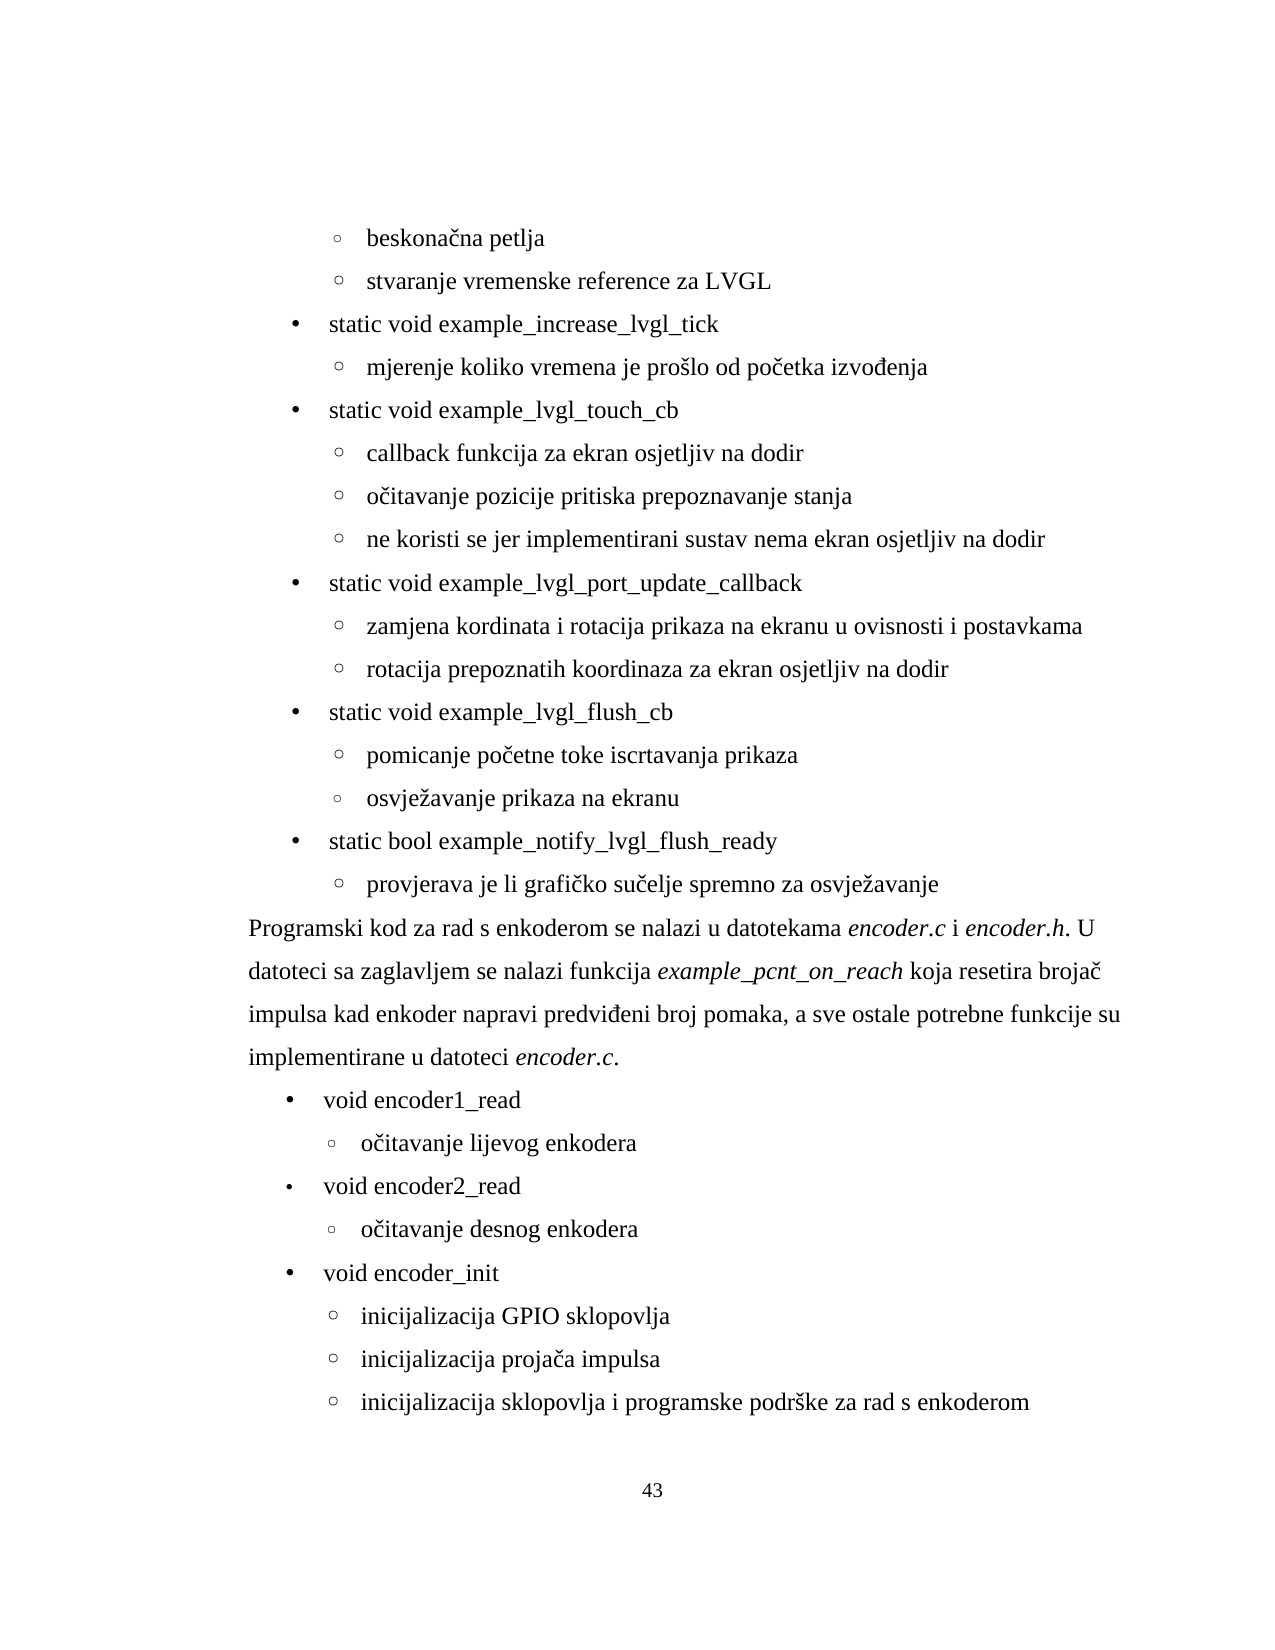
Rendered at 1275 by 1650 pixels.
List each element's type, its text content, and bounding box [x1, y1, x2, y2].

text Programski kod za rad s enkoderom se nalazi u datotekama encoder.c i encoder.h. U datoteci sa zaglavljem se nalazi funkcija example_pcnt_on_reach koja resetira brojač impulsa kad enkoder napravi predviđeni broj pomaka, a sve ostale potrebne funkcije su implementirane u datoteci encoder.c. [248, 913, 1127, 1071]
list mjerenje koliko vremena je prošlo od početka izvođenja [329, 352, 1127, 381]
list static void example_lvgl_port_update_callback [291, 568, 1127, 596]
list inicijalizacija GPIO sklopovlja [323, 1301, 1127, 1329]
list provjerava je li grafičko sučelje spremno za osvježavanje [329, 869, 1127, 898]
list static bool example_notify_lvgl_flush_ready [291, 826, 1127, 855]
list callback funkcija za ekran osjetljiv na dodir [329, 438, 1127, 467]
list očitavanje lijevog enkodera [323, 1128, 1127, 1157]
list rotacija prepoznatih koordinaza za ekran osjetljiv na dodir [329, 654, 1127, 683]
list stvaranje vremenske reference za LVGL [329, 266, 1127, 294]
list static void example_lvgl_flush_cb [291, 697, 1127, 726]
list void encoder1_read [286, 1085, 1127, 1114]
list void encoder2_read [286, 1171, 1127, 1200]
list pomicanje početne toke iscrtavanja prikaza [329, 740, 1127, 769]
list inicijalizacija sklopovlja i programske podrške za rad s enkoderom [323, 1387, 1127, 1416]
list static void example_increase_lvgl_tick [291, 309, 1127, 338]
list očitavanje desnog enkodera [323, 1214, 1127, 1243]
list očitavanje pozicije pritiska prepoznavanje stanja [329, 481, 1127, 510]
list static void example_lvgl_touch_cb [291, 395, 1127, 424]
list inicijalizacija projača impulsa [323, 1344, 1127, 1373]
list zamjena kordinata i rotacija prikaza na ekranu u ovisnosti i postavkama [329, 611, 1127, 639]
list void encoder_init [286, 1258, 1127, 1286]
list ne koristi se jer implementirani sustav nema ekran osjetljiv na dodir [329, 524, 1127, 553]
list beskonačna petlja [329, 223, 1127, 251]
list osvježavanje prikaza na ekranu [329, 783, 1127, 812]
